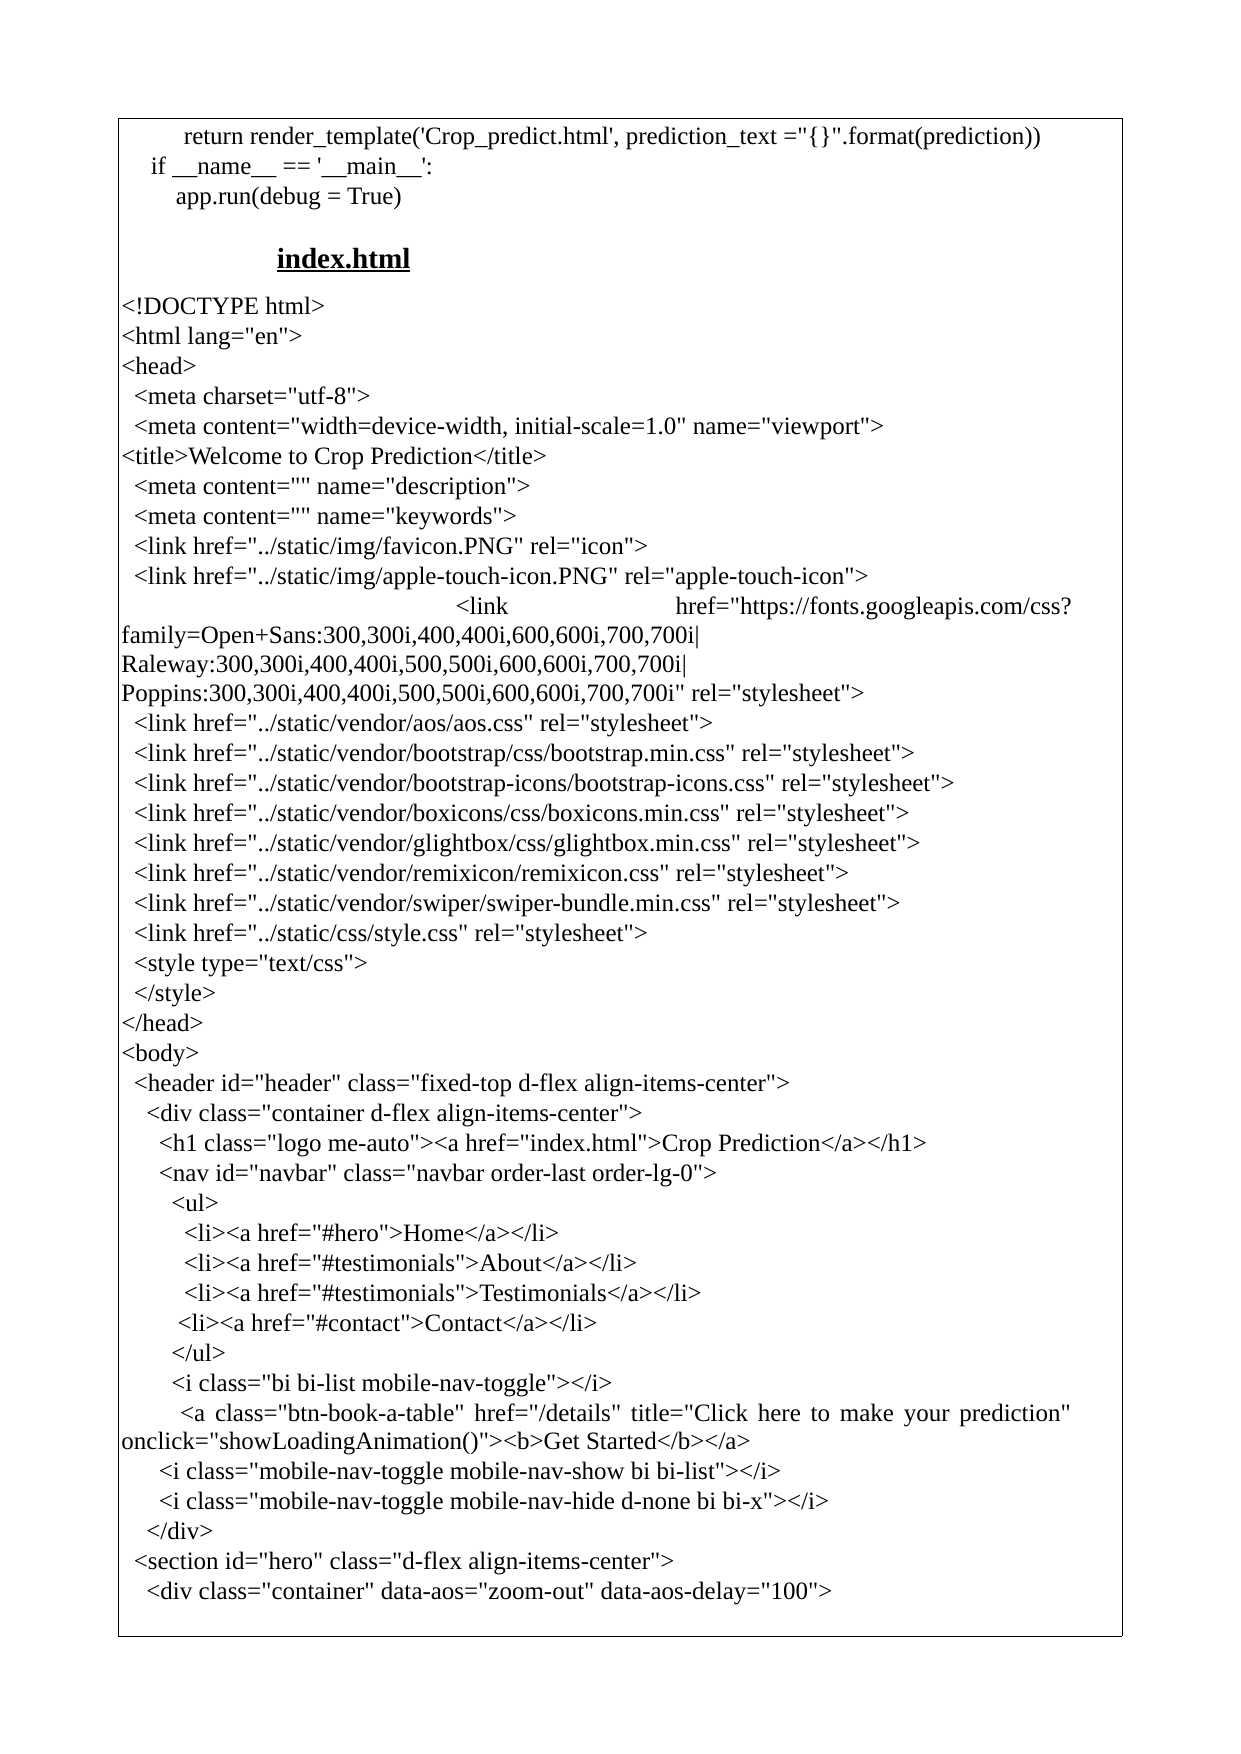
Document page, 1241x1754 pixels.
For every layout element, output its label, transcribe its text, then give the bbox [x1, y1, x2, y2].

text <div class="container d-flex align-items-center"> [121, 1098, 1072, 1126]
text <title>Welcome to Crop Prediction</title> [121, 441, 1072, 470]
text <link href="https://fonts.googleapis.com/css?family=Open+Sans:300,300i,400,400i,600,600i,700,700i|Raleway:300,300i,400,400i,500,500i,600,600i,700,700i|Poppins:300,300i,400,400i,500,500i,600,600i,700,700i" rel="stylesheet"> [121, 591, 1072, 706]
text <li><a href="#hero">Home</a></li> [121, 1218, 1072, 1246]
text <link href="../static/vendor/aos/aos.css" rel="stylesheet"> [121, 708, 1072, 736]
text <meta content="" name="keywords"> [121, 501, 1072, 530]
text <section id="hero" class="d-flex align-items-center"> [121, 1546, 1072, 1575]
text </ul> [121, 1338, 1072, 1366]
text app.run(debug = True) [151, 181, 1072, 210]
text <link href="../static/vendor/remixicon/remixicon.css" rel="stylesheet"> [121, 858, 1072, 886]
text if __name__ == '__main__': [151, 151, 1072, 180]
text <link href="../static/img/favicon.PNG" rel="icon"> [121, 531, 1072, 560]
text </div> [121, 1516, 1072, 1545]
text <link href="../static/vendor/bootstrap-icons/bootstrap-icons.css" rel="stylesheet"> [121, 768, 1072, 796]
text index.html [151, 241, 1072, 275]
text <li><a href="#testimonials">Testimonials</a></li> [121, 1278, 1072, 1306]
text <link href="../static/vendor/glightbox/css/glightbox.min.css" rel="stylesheet"> [121, 828, 1072, 856]
text <i class="bi bi-list mobile-nav-toggle"></i> [121, 1368, 1072, 1396]
text <meta content="" name="description"> [121, 471, 1072, 500]
text <!DOCTYPE html> [121, 291, 1072, 320]
text <meta charset="utf-8"> [121, 381, 1072, 410]
text <style type="text/css"> [121, 948, 1072, 976]
text <link href="../static/vendor/bootstrap/css/bootstrap.min.css" rel="stylesheet"> [121, 738, 1072, 766]
text <html lang="en"> [121, 321, 1072, 350]
text <link href="../static/css/style.css" rel="stylesheet"> [121, 918, 1072, 946]
text <i class="mobile-nav-toggle mobile-nav-show bi bi-list"></i> [121, 1456, 1072, 1485]
text <h1 class="logo me-auto"><a href="index.html">Crop Prediction</a></h1> [121, 1128, 1072, 1156]
text return render_template('Crop_predict.html', prediction_text ="{}".format(prediction)) [121, 121, 1072, 150]
text <div class="container" data-aos="zoom-out" data-aos-delay="100"> [121, 1576, 1072, 1605]
text <ul> [121, 1188, 1072, 1216]
text <head> [121, 351, 1072, 380]
text </style> [121, 978, 1072, 1006]
text <meta content="width=device-width, initial-scale=1.0" name="viewport"> [121, 411, 1072, 440]
text </head> [121, 1008, 1072, 1036]
text <a class="btn-book-a-table" href="/details" title="Click here to make your prediction" onclick="showLoadingAnimation()"><b>Get Started</b></a> [121, 1398, 1072, 1455]
text <li><a href="#testimonials">About</a></li> [121, 1248, 1072, 1276]
text <link href="../static/vendor/swiper/swiper-bundle.min.css" rel="stylesheet"> [121, 888, 1072, 916]
text <header id="header" class="fixed-top d-flex align-items-center"> [121, 1068, 1072, 1096]
text <i class="mobile-nav-toggle mobile-nav-hide d-none bi bi-x"></i> [121, 1486, 1072, 1515]
text <nav id="navbar" class="navbar order-last order-lg-0"> [121, 1158, 1072, 1186]
text <body> [121, 1038, 1072, 1066]
text <link href="../static/vendor/boxicons/css/boxicons.min.css" rel="stylesheet"> [121, 798, 1072, 826]
text <link href="../static/img/apple-touch-icon.PNG" rel="apple-touch-icon"> [121, 561, 1072, 590]
text <li><a href="#contact">Contact</a></li> [121, 1308, 1072, 1336]
